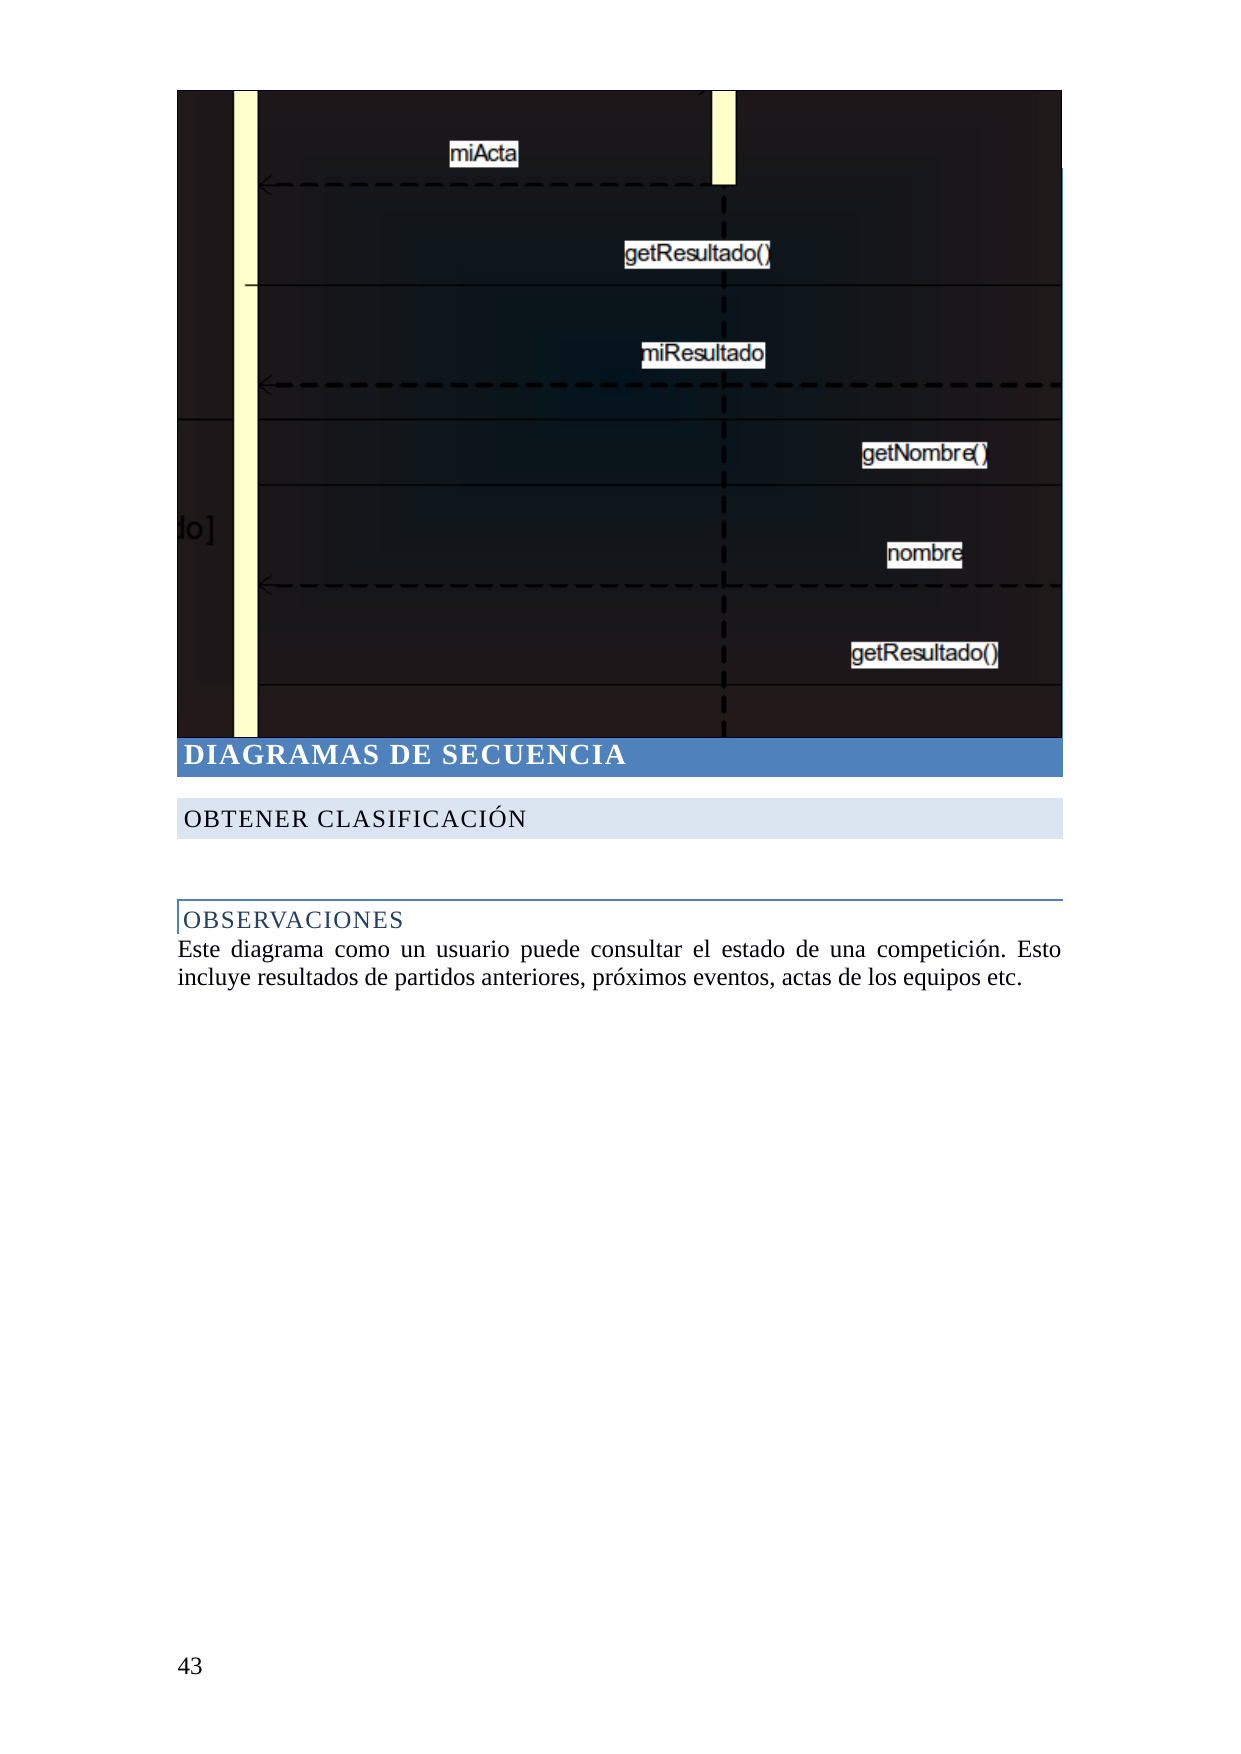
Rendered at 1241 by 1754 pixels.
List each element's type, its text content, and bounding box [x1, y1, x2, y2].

subtitle Obtener clasificación [184, 804, 1057, 833]
subtitle [1020, 175, 1057, 737]
text Este diagrama como un usuario puede consultar el estado de una competición. Esto incluye resultados de partidos anteriores, próximos eventos, actas de los equipos etc. [177, 934, 1063, 991]
subtitle Diagramas de secuencia [184, 738, 1057, 771]
picture [219, 91, 1020, 737]
subtitle Observaciones [179, 901, 1063, 934]
subtitle [184, 175, 219, 737]
